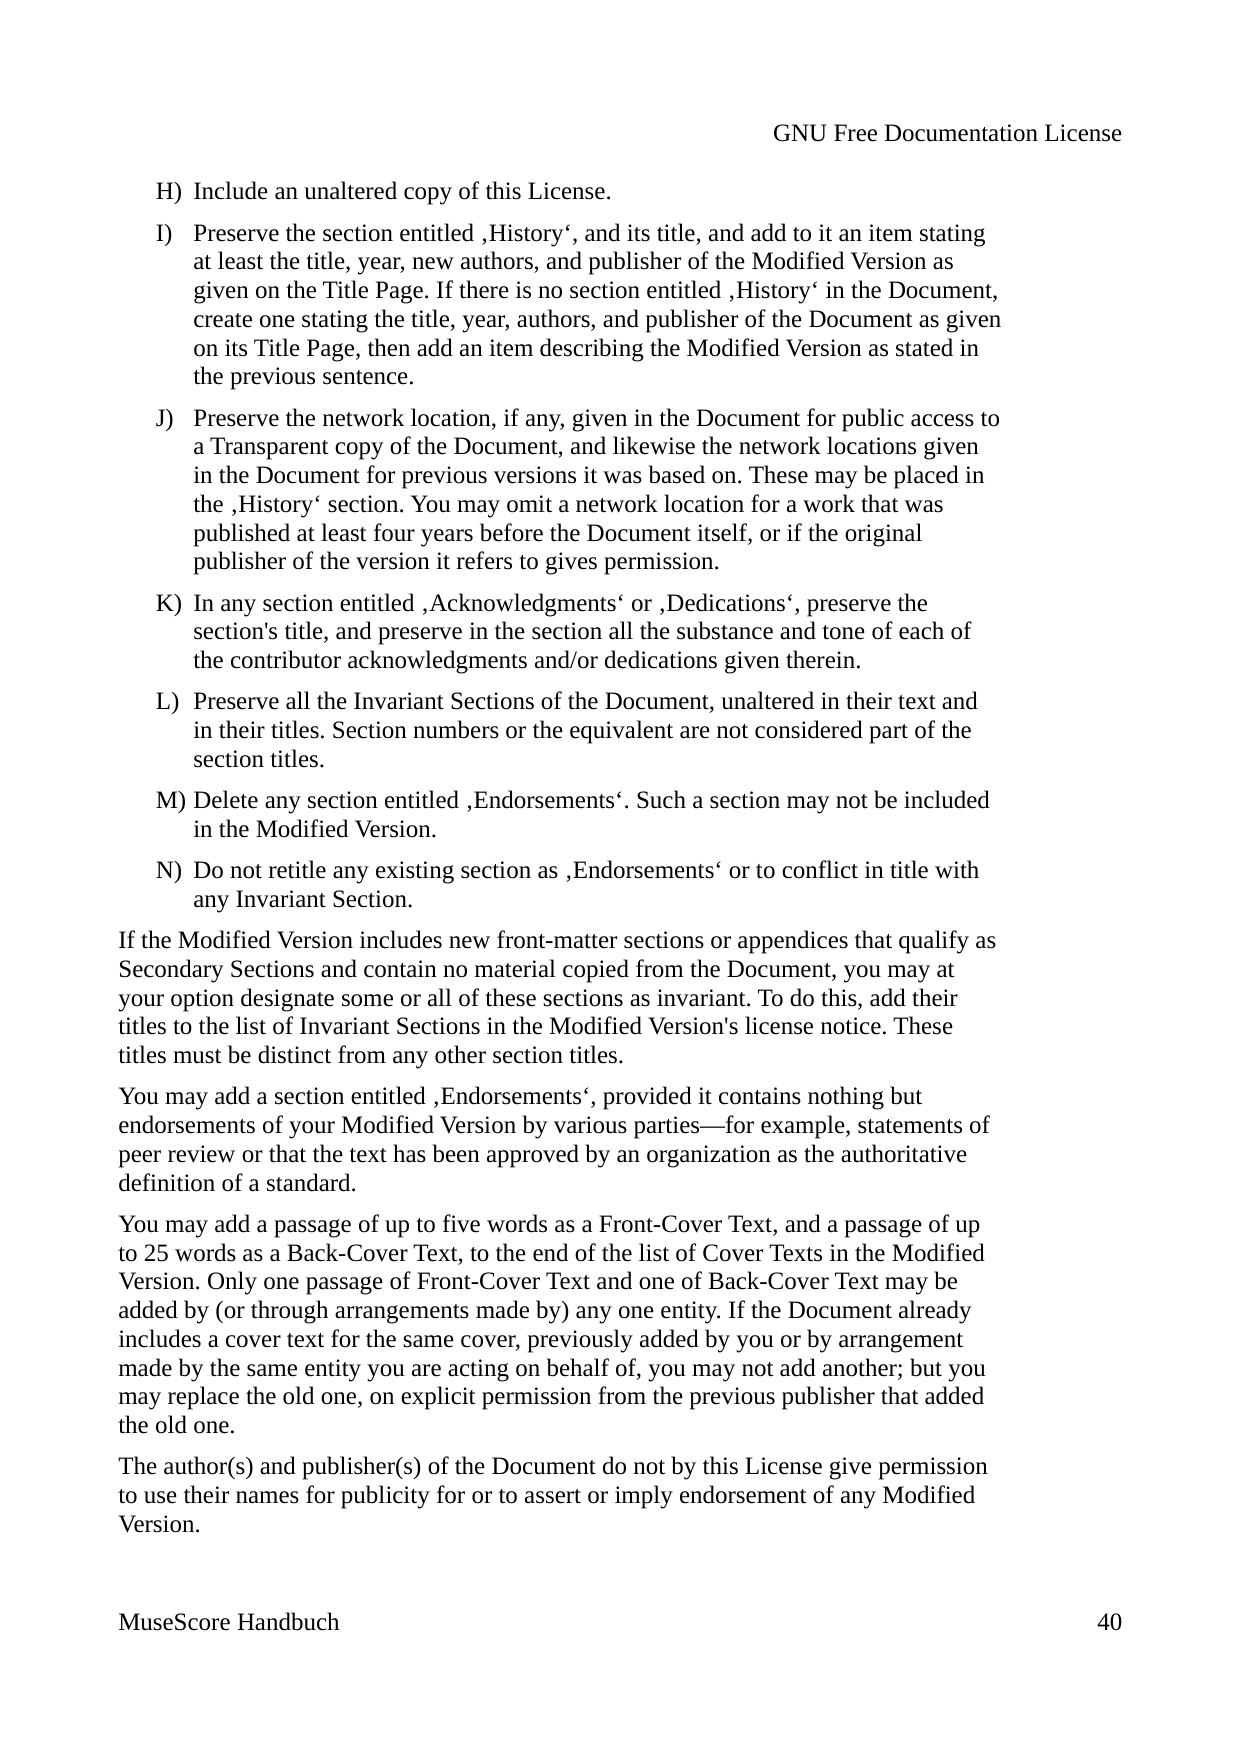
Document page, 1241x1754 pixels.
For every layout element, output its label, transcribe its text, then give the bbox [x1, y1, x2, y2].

list Preserve the section entitled ‚History‘, and its title, and add to it an item stating at least the title, year, new authors, and publisher of the Modified Version as given on the Title Page. If there is no section entitled ‚History‘ in the Document, create one stating the title, year, authors, and publisher of the Document as given on its Title Page, then add an item describing the Modified Version as stated in the previous sentence. [156, 218, 1004, 390]
list In any section entitled ‚Acknowledgments‘ or ‚Dedications‘, preserve the section's title, and preserve in the section all the substance and tone of each of the contributor acknowledgments and/or dedications given therein. [156, 588, 1004, 674]
text The author(s) and publisher(s) of the Document do not by this License give permission to use their names for publicity for or to assert or imply endorsement of any Modified Version. [118, 1451, 1004, 1538]
list Include an unaltered copy of this License. [156, 176, 1004, 205]
text If the Modified Version includes new front-matter sections or appendices that qualify as Secondary Sections and contain no material copied from the Document, you may at your option designate some or all of these sections as invariant. To do this, add their titles to the list of Invariant Sections in the Modified Version's license notice. These titles must be distinct from any other section titles. [118, 925, 1004, 1069]
text You may add a passage of up to five words as a Front-Cover Text, and a passage of up to 25 words as a Back-Cover Text, to the end of the list of Cover Texts in the Modified Version. Only one passage of Front-Cover Text and one of Back-Cover Text may be added by (or through arrangements made by) any one entity. If the Document already includes a cover text for the same cover, previously added by you or by arrangement made by the same entity you are acting on behalf of, you may not add another; but you may replace the old one, on explicit permission from the previous publisher that added the old one. [118, 1209, 1004, 1439]
list Do not retitle any existing section as ‚Endorsements‘ or to conflict in title with any Invariant Section. [156, 855, 1004, 913]
list Preserve the network location, if any, given in the Document for public access to a Transparent copy of the Document, and likewise the network locations given in the Document for previous versions it was based on. These may be placed in the ‚History‘ section. You may omit a network location for a work that was published at least four years before the Document itself, or if the original publisher of the version it refers to gives permission. [156, 403, 1004, 575]
list Delete any section entitled ‚Endorsements‘. Such a section may not be included in the Modified Version. [156, 785, 1004, 843]
text You may add a section entitled ‚Endorsements‘, provided it contains nothing but endorsements of your Modified Version by various parties—for example, statements of peer review or that the text has been approved by an organization as the authoritative definition of a standard. [118, 1081, 1004, 1196]
list Preserve all the Invariant Sections of the Document, unaltered in their text and in their titles. Section numbers or the equivalent are not considered part of the section titles. [156, 686, 1004, 773]
